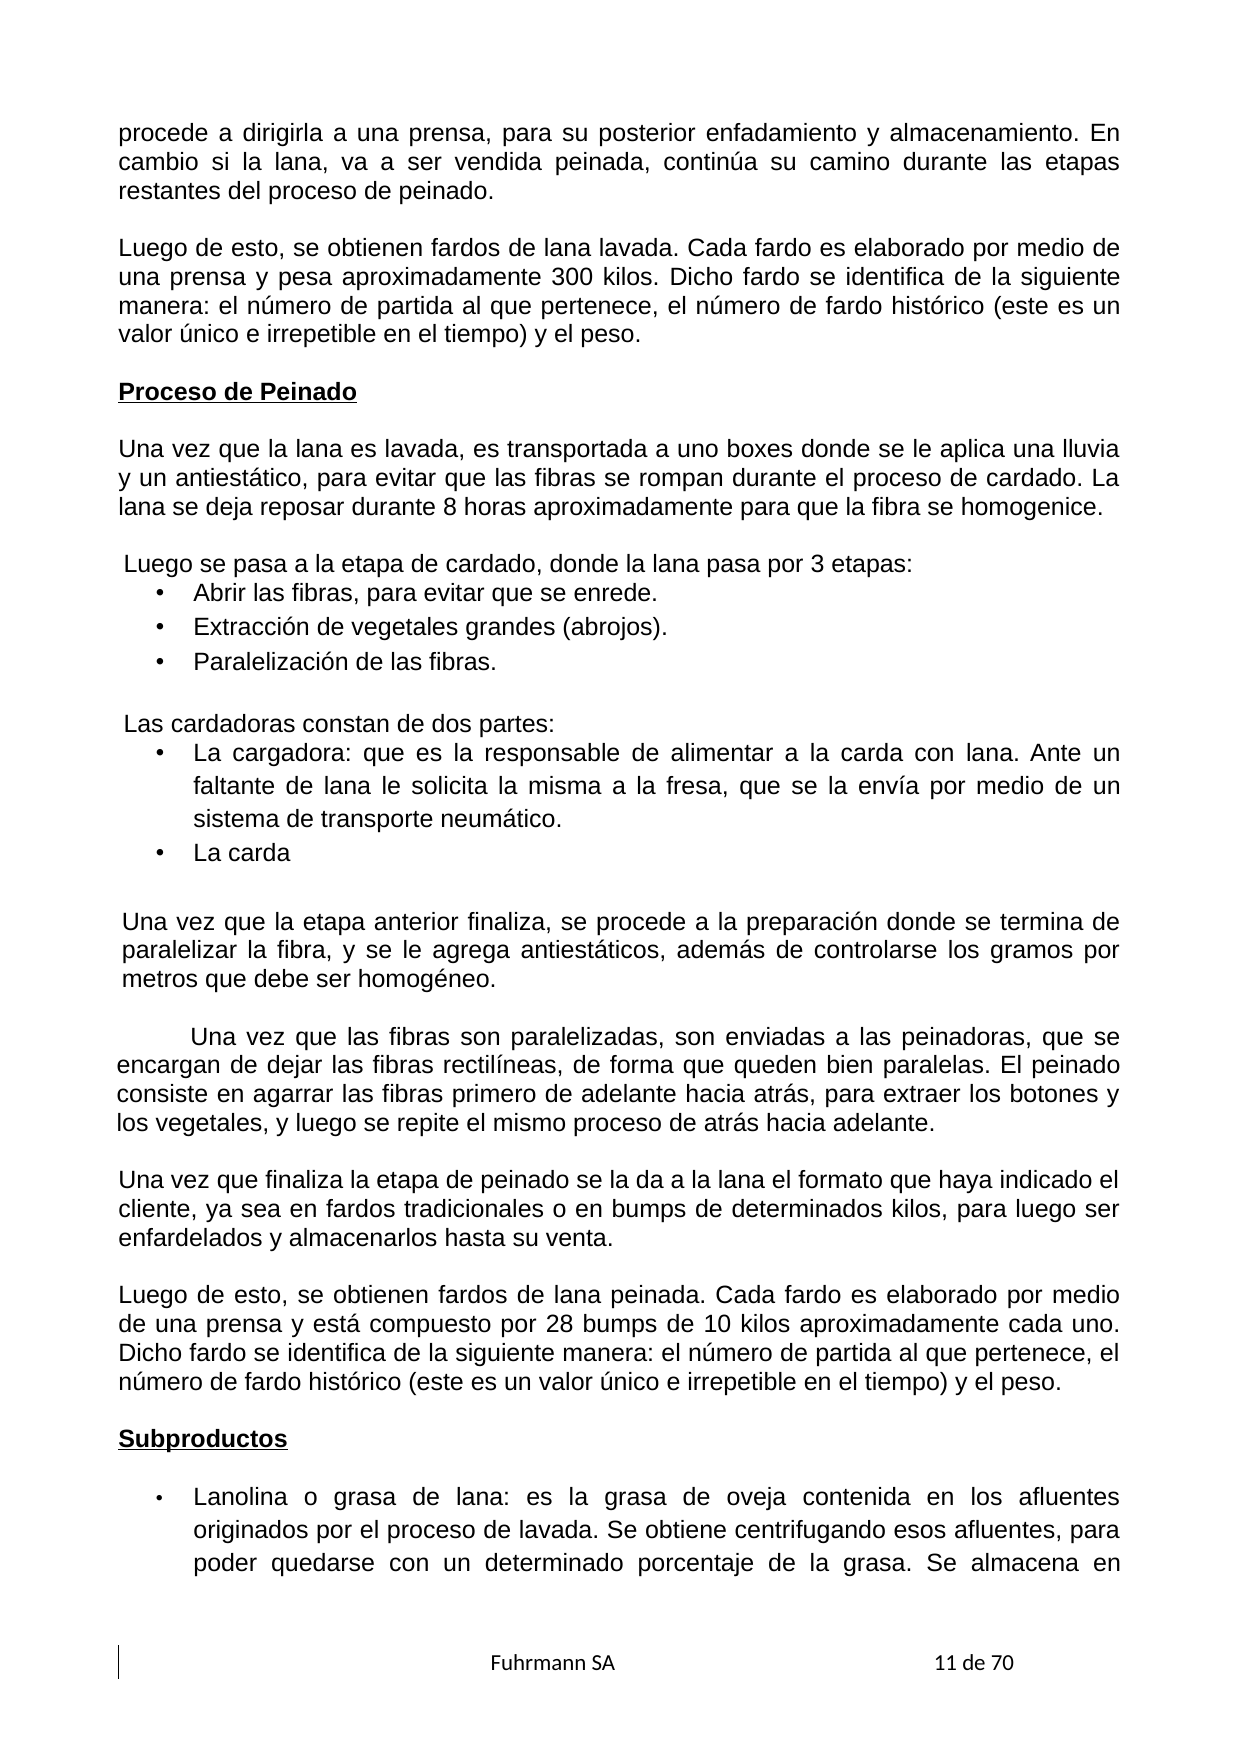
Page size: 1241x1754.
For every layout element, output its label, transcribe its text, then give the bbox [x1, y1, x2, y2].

list Extracción de vegetales grandes (abrojos). [156, 612, 1122, 641]
text Luego de esto, se obtienen fardos de lana lavada. Cada fardo es elaborado por medio de una prensa y pesa aproximadamente 300 kilos. Dicho fardo se identifica de la siguiente manera: el número de partida al que pertenece, el número de fardo histórico (este es un valor único e irrepetible en el tiempo) y el peso. [118, 233, 1122, 348]
text procede a dirigirla a una prensa, para su posterior enfadamiento y almacenamiento. En cambio si la lana, va a ser vendida peinada, continúa su camino durante las etapas restantes del proceso de peinado. [118, 118, 1122, 204]
list La cargadora: que es la responsable de alimentar a la carda con lana. Ante un faltante de lana le solicita la misma a la fresa, que se la envía por medio de un sistema de transporte neumático. [156, 738, 1122, 833]
text Proceso de Peinado [118, 377, 1122, 406]
list Lanolina o grasa de lana: es la grasa de oveja contenida en los afluentes originados por el proceso de lavada. Se obtiene centrifugando esos afluentes, para poder quedarse con un determinado porcentaje de la grasa. Se almacena en [156, 1482, 1122, 1576]
text Luego de esto, se obtienen fardos de lana peinada. Cada fardo es elaborado por medio de una prensa y está compuesto por 28 bumps de 10 kilos aproximadamente cada uno. Dicho fardo se identifica de la siguiente manera: el número de partida al que pertenece, el número de fardo histórico (este es un valor único e irrepetible en el tiempo) y el peso. [118, 1280, 1122, 1395]
text Subproductos [118, 1424, 1122, 1453]
text Luego se pasa a la etapa de cardado, donde la lana pasa por 3 etapas: [123, 549, 1122, 578]
list Paralelización de las fibras. [156, 646, 1122, 675]
list La carda [156, 838, 1122, 867]
text Las cardadoras constan de dos partes: [123, 709, 1122, 738]
text Una vez que la etapa anterior finaliza, se procede a la preparación donde se termina de paralelizar la fibra, y se le agrega antiestáticos, además de controlarse los gramos por metros que debe ser homogéneo. [122, 907, 1122, 993]
text Una vez que las fibras son paralelizadas, son enviadas a las peinadoras, que se encargan de dejar las fibras rectilíneas, de forma que queden bien paralelas. El peinado consiste en agarrar las fibras primero de adelante hacia atrás, para extraer los botones y los vegetales, y luego se repite el mismo proceso de atrás hacia adelante. [116, 1022, 1122, 1137]
text Una vez que finaliza la etapa de peinado se la da a la lana el formato que haya indicado el cliente, ya sea en fardos tradicionales o en bumps de determinados kilos, para luego ser enfardelados y almacenarlos hasta su venta. [118, 1165, 1122, 1252]
list Abrir las fibras, para evitar que se enrede. [156, 578, 1122, 607]
text Una vez que la lana es lavada, es transportada a uno boxes donde se le aplica una lluvia y un antiestático, para evitar que las fibras se rompan durante el proceso de cardado. La lana se deja reposar durante 8 horas aproximadamente para que la fibra se homogenice. [118, 434, 1122, 521]
